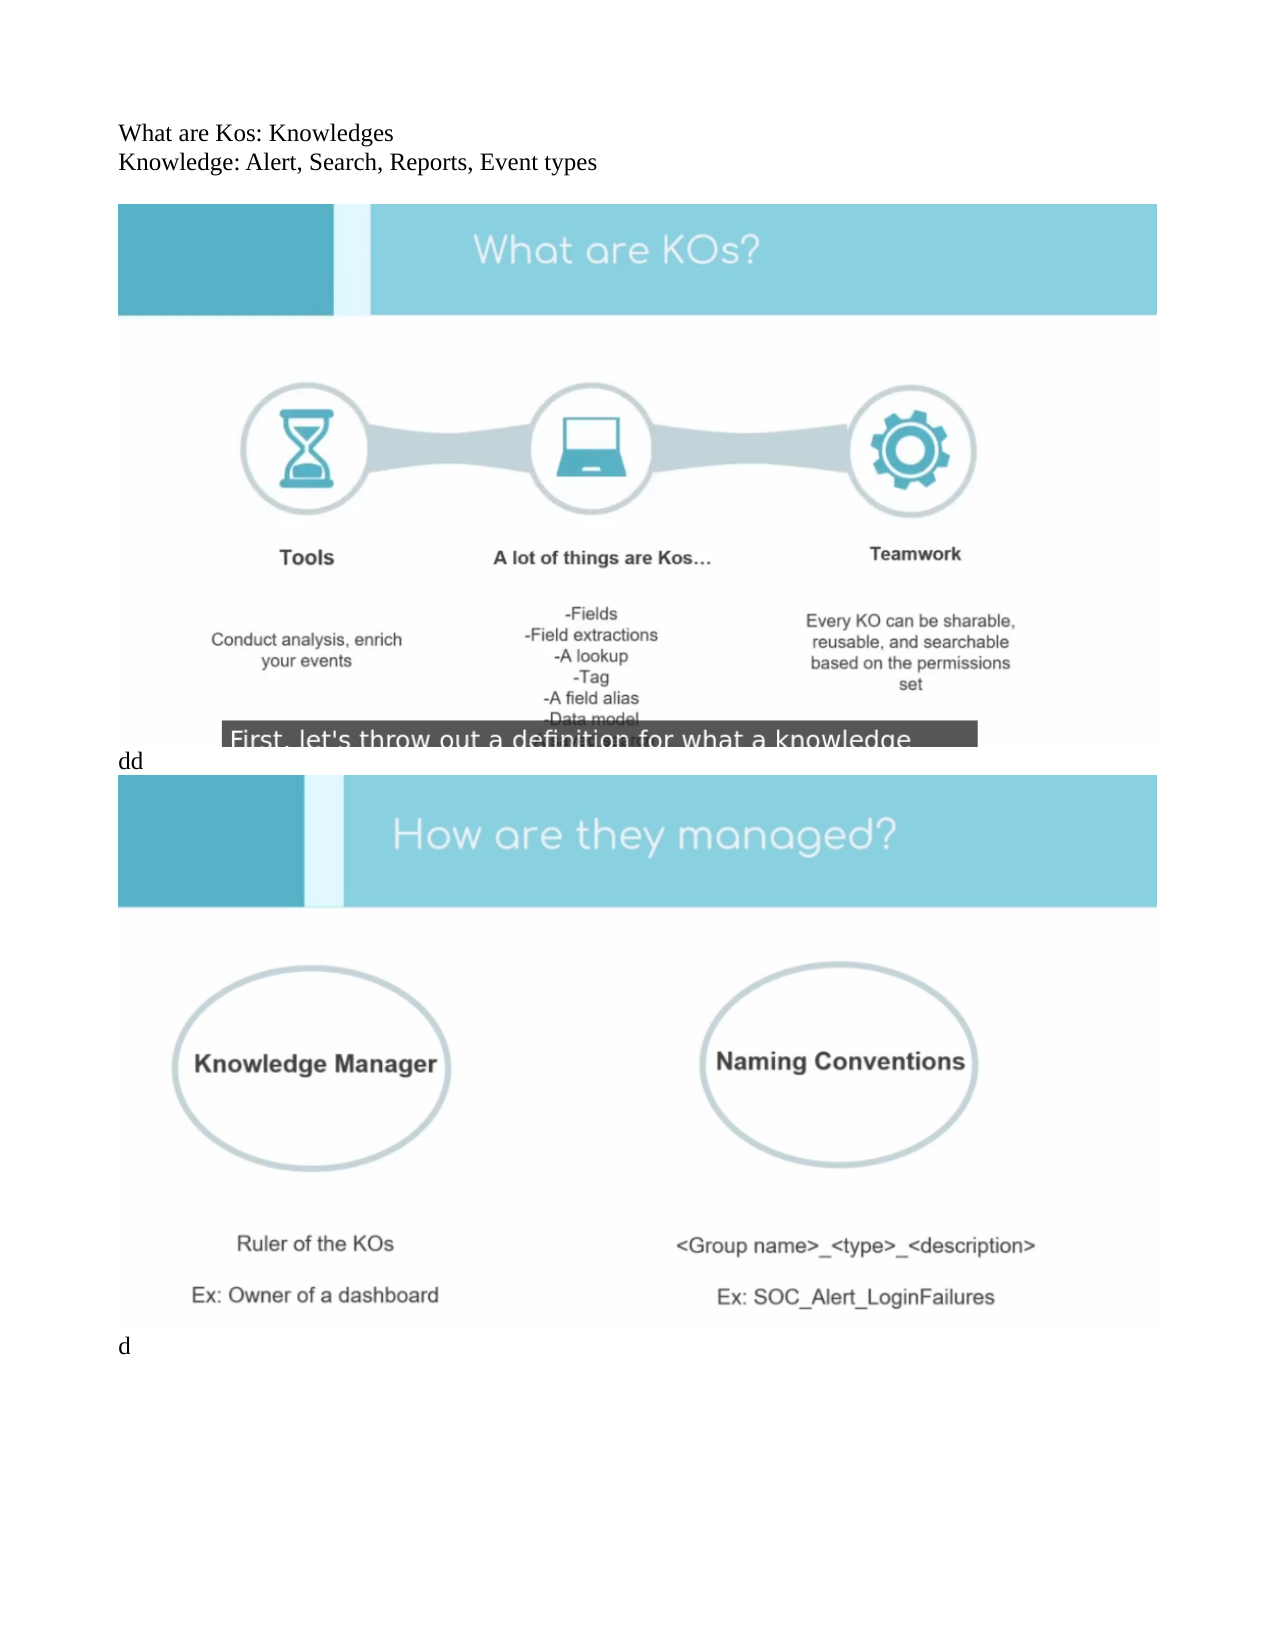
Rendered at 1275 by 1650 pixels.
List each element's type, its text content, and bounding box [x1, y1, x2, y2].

text Knowledge: Alert, Search, Reports, Event types [118, 147, 1157, 176]
text What are Kos: Knowledges [118, 118, 1157, 147]
picture [118, 204, 1157, 747]
text d [118, 1332, 1157, 1360]
picture [118, 775, 1157, 1332]
text dd [118, 747, 1157, 775]
